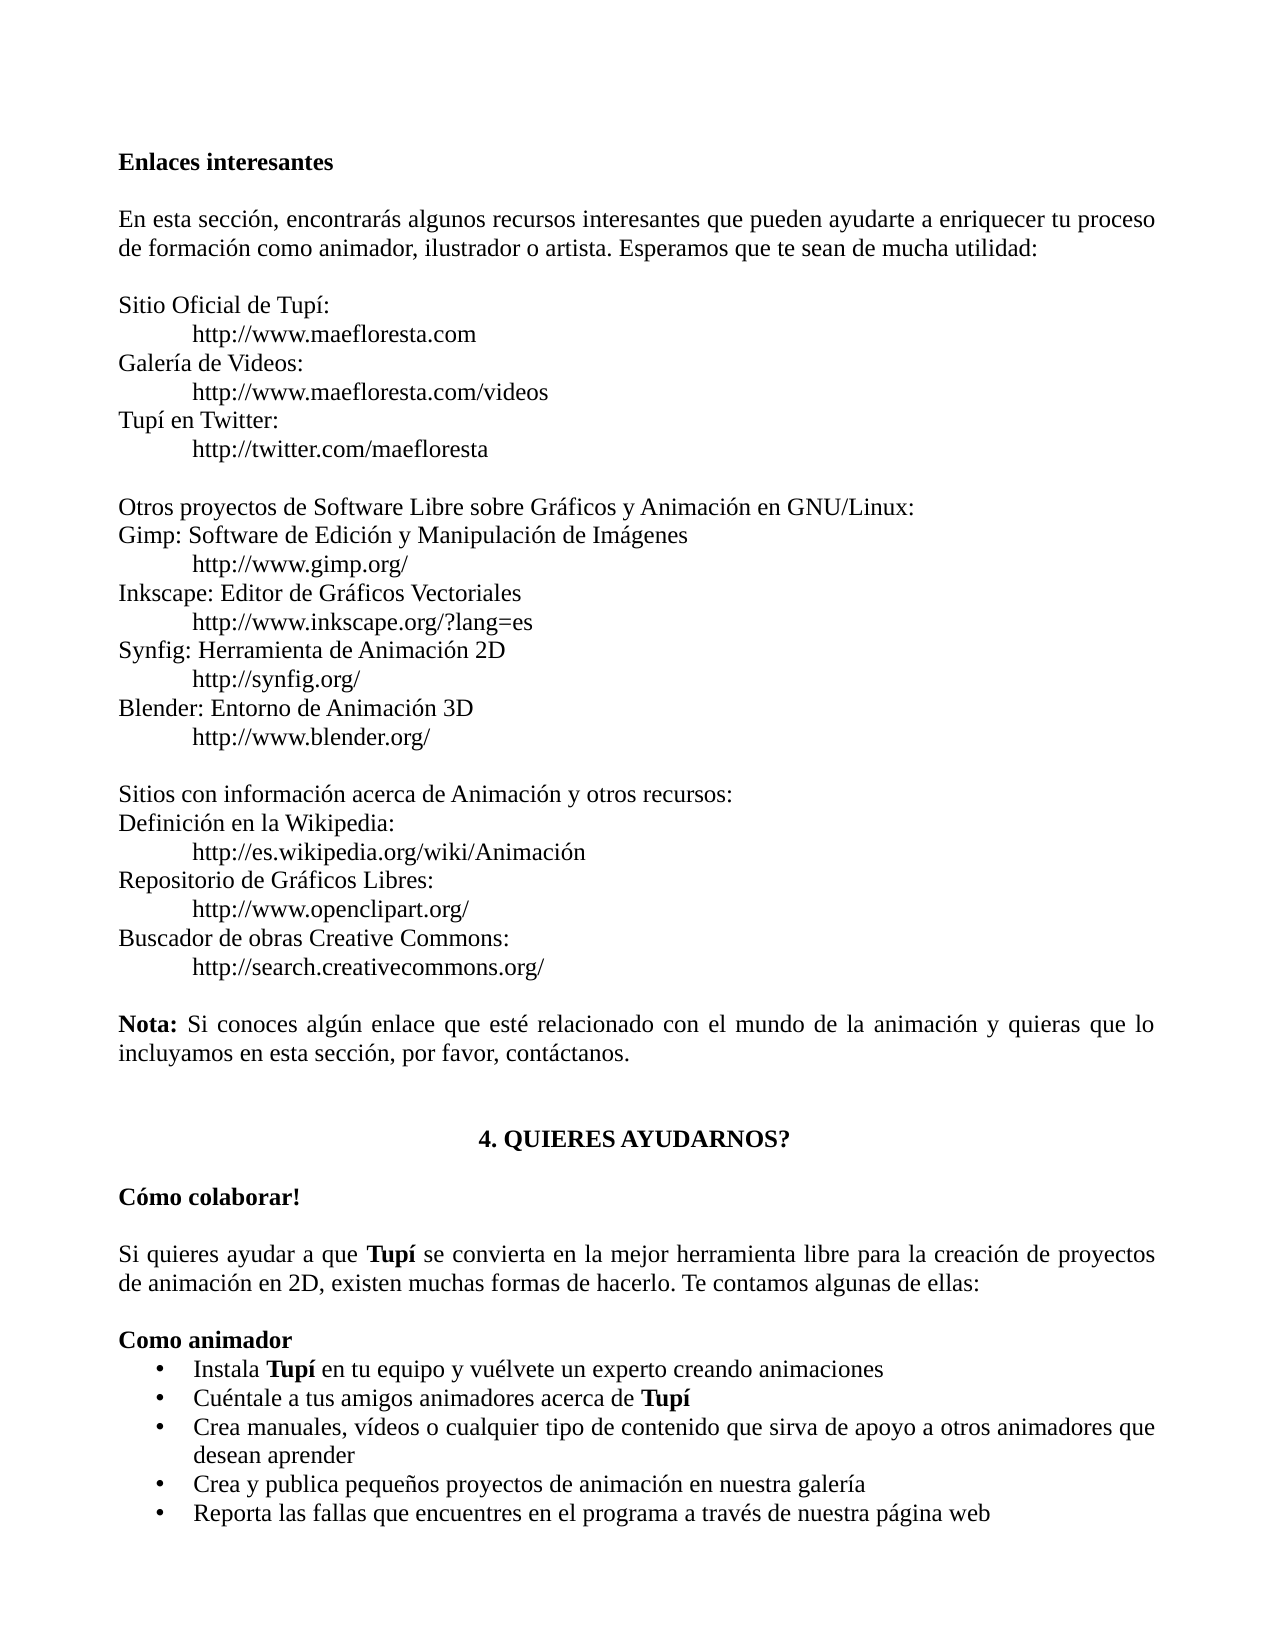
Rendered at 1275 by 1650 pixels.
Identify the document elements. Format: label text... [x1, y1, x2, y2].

text http://www.gimp.org/ [192, 549, 1157, 578]
text http://search.creativecommons.org/ [192, 952, 1157, 981]
list Crea manuales, vídeos o cualquier tipo de contenido que sirva de apoyo a otros animadores que desean aprender [156, 1412, 1157, 1469]
text http://www.maefloresta.com [192, 319, 1157, 348]
text Repositorio de Gráficos Libres: [118, 866, 1157, 894]
text Cómo colaborar! [118, 1182, 1157, 1211]
text En esta sección, encontrarás algunos recursos interesantes que pueden ayudarte a enriquecer tu proceso de formación como animador, ilustrador o artista. Esperamos que te sean de mucha utilidad: [118, 204, 1157, 262]
text Buscador de obras Creative Commons: [118, 923, 1157, 952]
text http://synfig.org/ [192, 664, 1157, 693]
list Reporta las fallas que encuentres en el programa a través de nuestra página web [156, 1498, 1157, 1527]
text Sitio Oficial de Tupí: [118, 291, 1157, 319]
list Instala Tupí en tu equipo y vuélvete un experto creando animaciones [156, 1354, 1157, 1383]
text http://www.inkscape.org/?lang=es [192, 607, 1157, 636]
text 4. QUIERES AYUDARNOS? [118, 1124, 1157, 1153]
list Crea y publica pequeños proyectos de animación en nuestra galería [156, 1469, 1157, 1498]
text Nota: Si conoces algún enlace que esté relacionado con el mundo de la animación y quieras que lo incluyamos en esta sección, por favor, contáctanos. [118, 1009, 1157, 1067]
text http://es.wikipedia.org/wiki/Animación [192, 837, 1157, 866]
text Gimp: Software de Edición y Manipulación de Imágenes [118, 521, 1157, 549]
text Otros proyectos de Software Libre sobre Gráficos y Animación en GNU/Linux: [118, 492, 1157, 521]
text http://www.openclipart.org/ [192, 894, 1157, 923]
text http://www.maefloresta.com/videos [192, 377, 1157, 406]
text http://twitter.com/maefloresta [192, 434, 1157, 463]
text Sitios con información acerca de Animación y otros recursos: [118, 779, 1157, 808]
text Galería de Videos: [118, 348, 1157, 377]
text Definición en la Wikipedia: [118, 808, 1157, 837]
text Si quieres ayudar a que Tupí se convierta en la mejor herramienta libre para la creación de proyectos de animación en 2D, existen muchas formas de hacerlo. Te contamos algunas de ellas: [118, 1239, 1157, 1297]
text Blender: Entorno de Animación 3D [118, 693, 1157, 722]
text Inkscape: Editor de Gráficos Vectoriales [118, 578, 1157, 607]
text Tupí en Twitter: [118, 406, 1157, 434]
text Enlaces interesantes [118, 147, 1157, 176]
text Como animador [118, 1326, 1157, 1354]
text Synfig: Herramienta de Animación 2D [118, 636, 1157, 664]
text http://www.blender.org/ [192, 722, 1157, 751]
list Cuéntale a tus amigos animadores acerca de Tupí [156, 1383, 1157, 1412]
